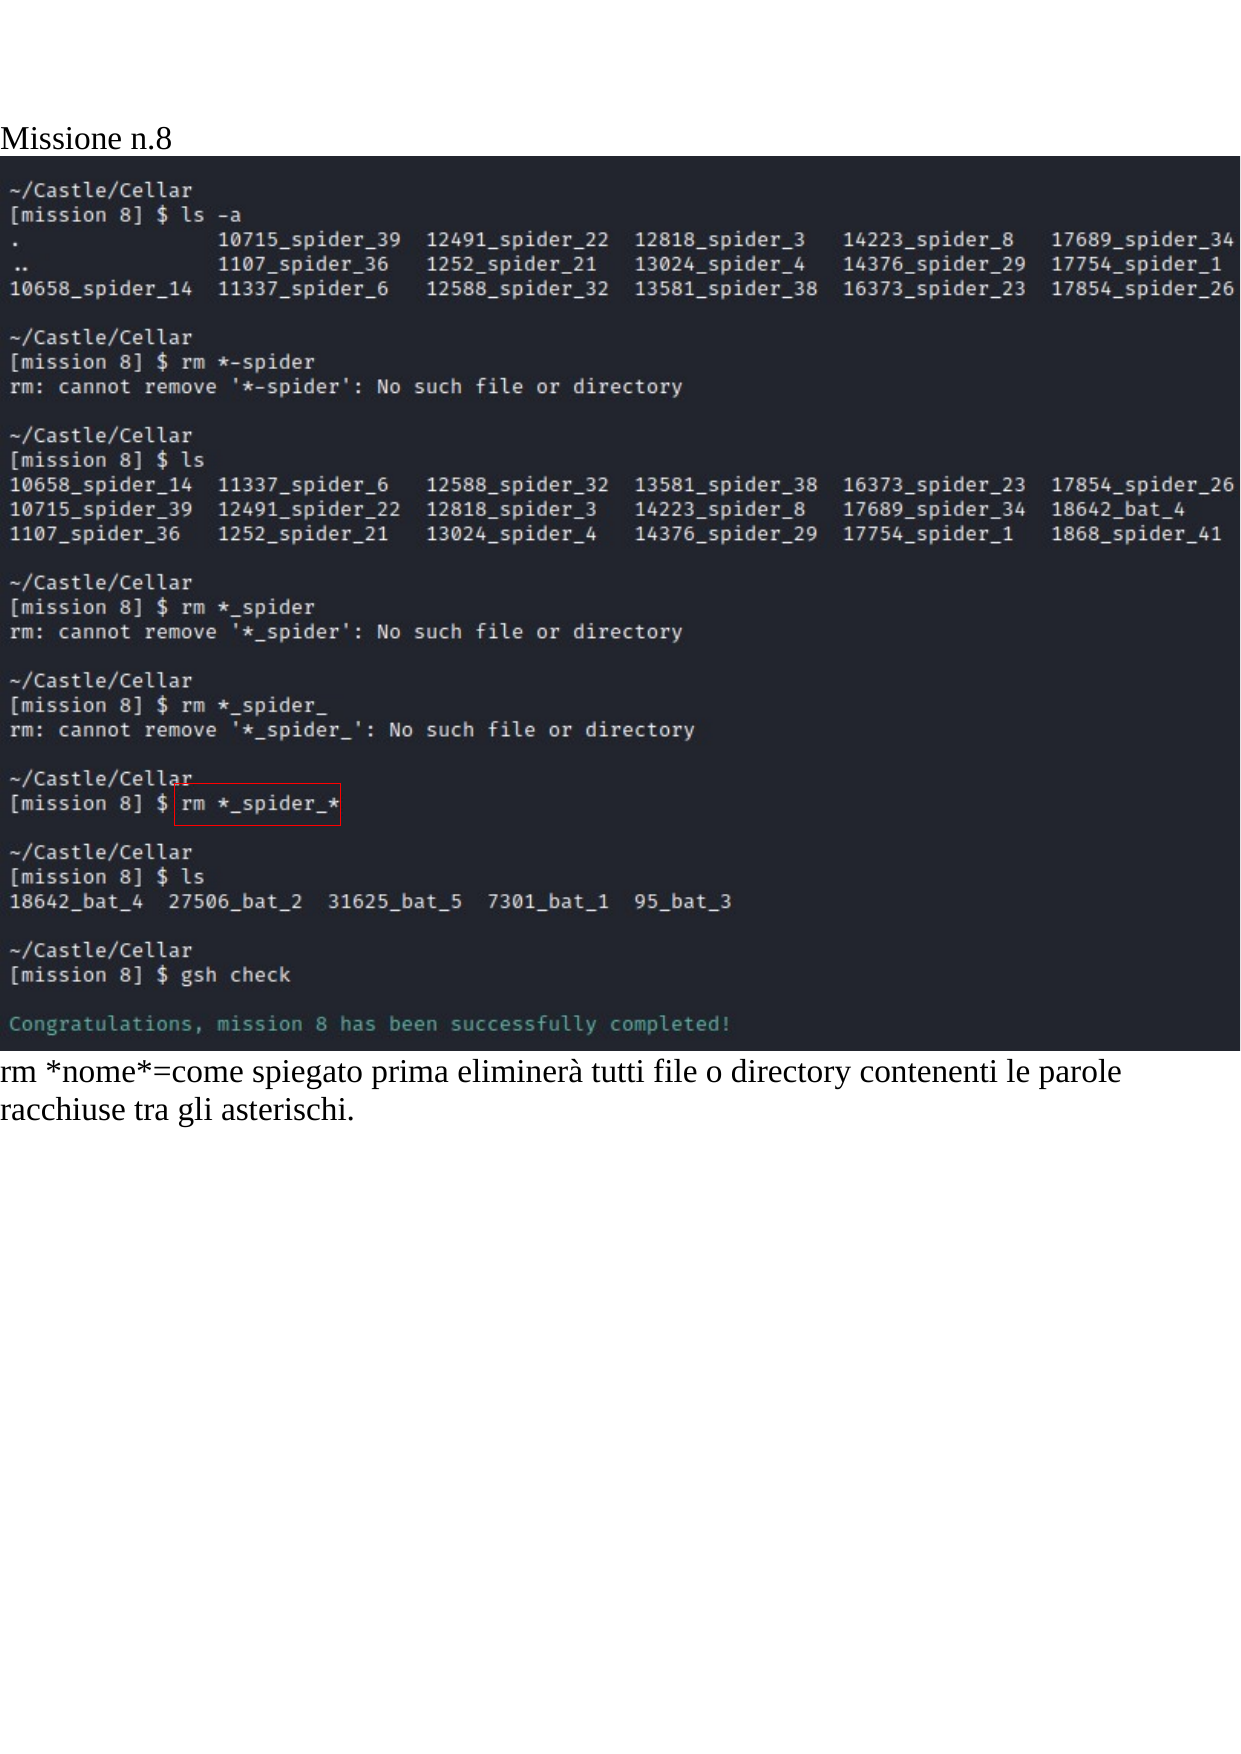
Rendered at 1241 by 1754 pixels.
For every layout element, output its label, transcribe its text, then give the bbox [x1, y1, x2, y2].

picture [0, 156, 1241, 1051]
text Missione n.8 [0, 118, 1240, 156]
text rm *nome*=come spiegato prima eliminerà tutti file o directory contenenti le parole racchiuse tra gli asterischi. [0, 1051, 1240, 1127]
